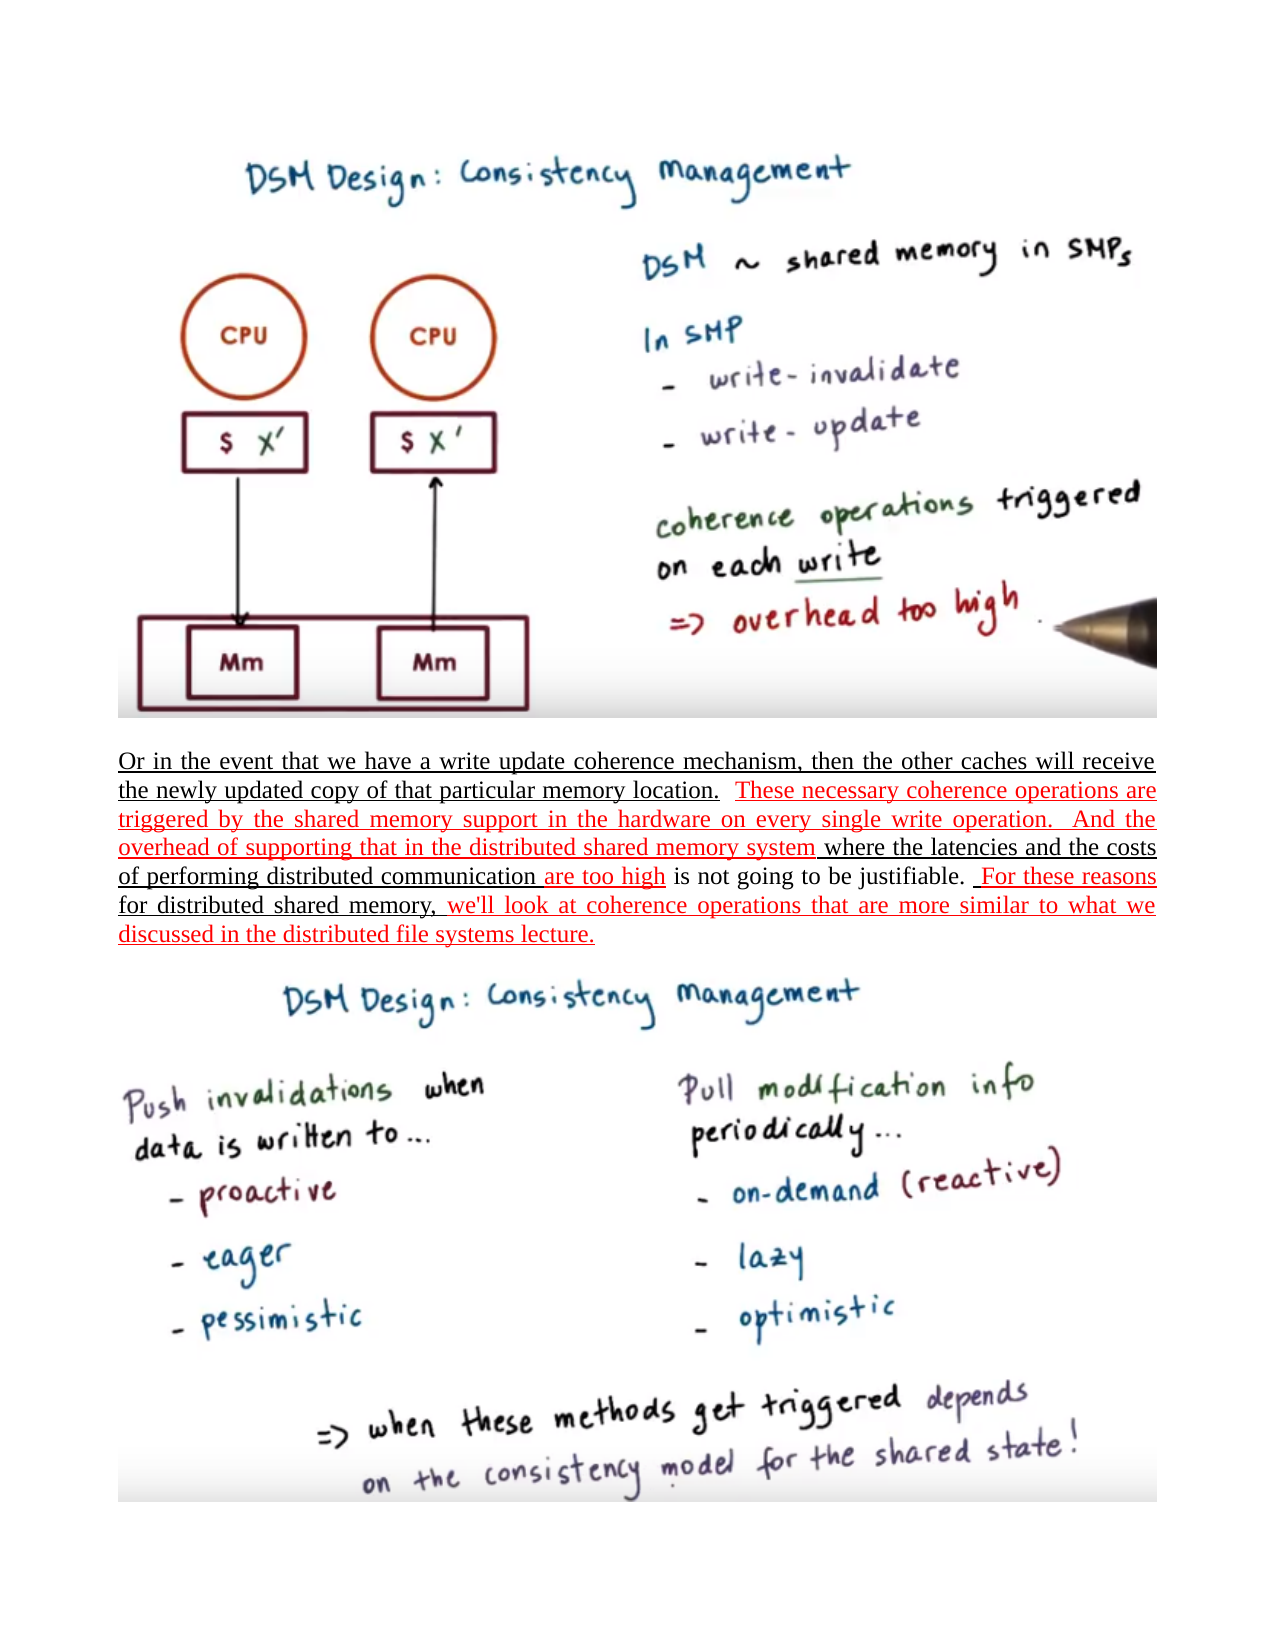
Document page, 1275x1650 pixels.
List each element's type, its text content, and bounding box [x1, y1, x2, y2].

text overhead of supporting that in the distributed shared memory system where the latencies and the costs [118, 830, 1157, 857]
text of performing distributed communication are too high is not going to be justifiable. For these reasons for distributed shared memory, we'll look at coherence operations that are more similar to what we discussed in the distributed file systems lecture. [118, 858, 1157, 947]
text Or in the event that we have a write update coherence mechanism, then the other caches will receive the newly updated copy of that particular memory location. These necessary coherence operations are triggered by the shared memory support in the hardware on every single write operation. And the [118, 746, 1157, 829]
picture [118, 146, 1157, 718]
picture [118, 976, 1157, 1502]
